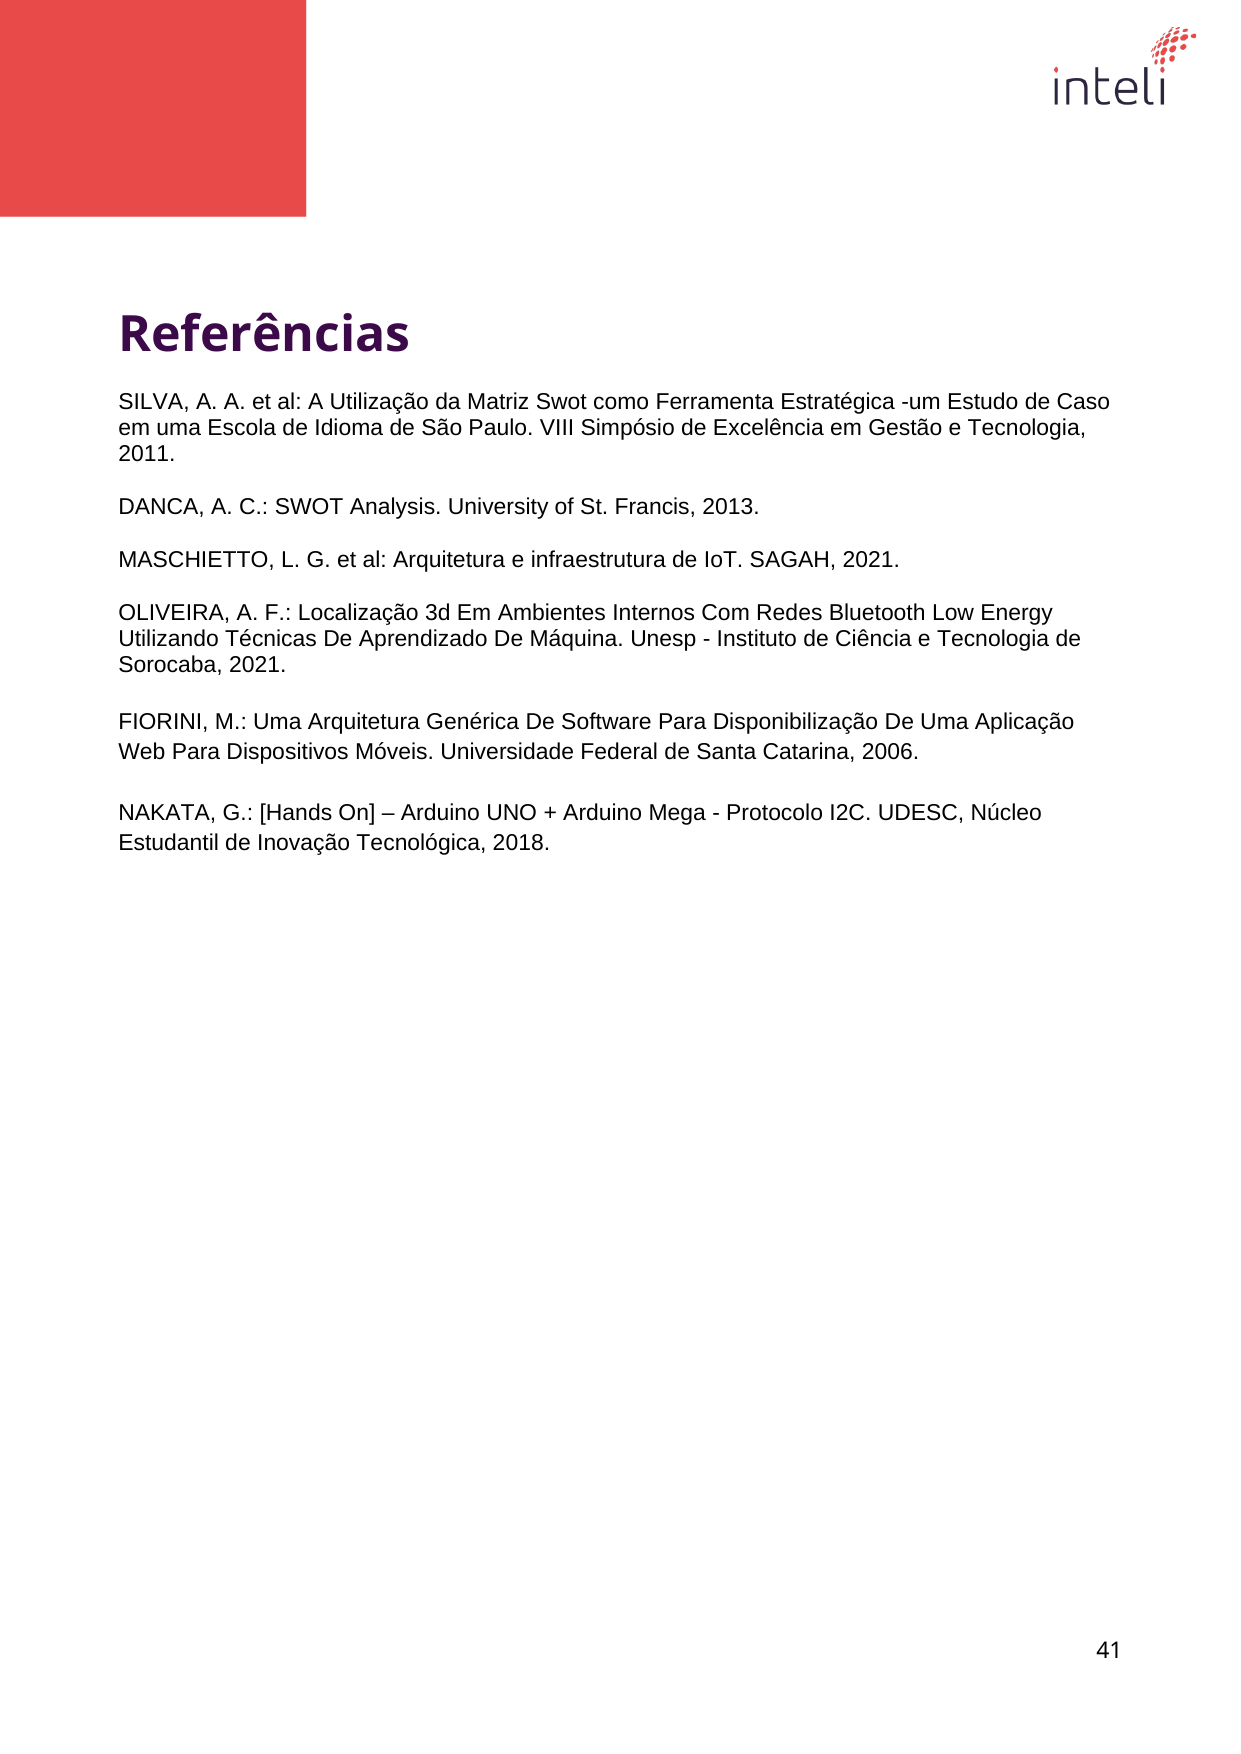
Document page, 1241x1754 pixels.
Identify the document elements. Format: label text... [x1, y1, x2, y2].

picture [1054, 27, 1197, 105]
picture [0, 0, 307, 217]
text MASCHIETTO, L. G. et al: Arquitetura e infraestrutura de IoT. SAGAH, 2021. [118, 546, 1122, 572]
text DANCA, A. C.: SWOT Analysis. University of St. Francis, 2013. [118, 493, 1122, 519]
text SILVA, A. A. et al: A Utilização da Matriz Swot como Ferramenta Estratégica -um Estudo de Caso em uma Escola de Idioma de São Paulo. VIII Simpósio de Excelência em Gestão e Tecnologia, 2011. [118, 388, 1122, 467]
subtitle Referências [118, 168, 1122, 366]
text FIORINI, M.: Uma Arquitetura Genérica De Software Para Disponibilização De Uma Aplicação Web Para Dispositivos Móveis. Universidade Federal de Santa Catarina, 2006. [118, 708, 1122, 764]
text NAKATA, G.: [Hands On] – Arduino UNO + Arduino Mega - Protocolo I2C. UDESC, Núcleo Estudantil de Inovação Tecnológica, 2018. [118, 798, 1122, 855]
text OLIVEIRA, A. F.: Localização 3d Em Ambientes Internos Com Redes Bluetooth Low Energy Utilizando Técnicas De Aprendizado De Máquina. Unesp - Instituto de Ciência e Tecnologia de Sorocaba, 2021. [118, 598, 1122, 678]
